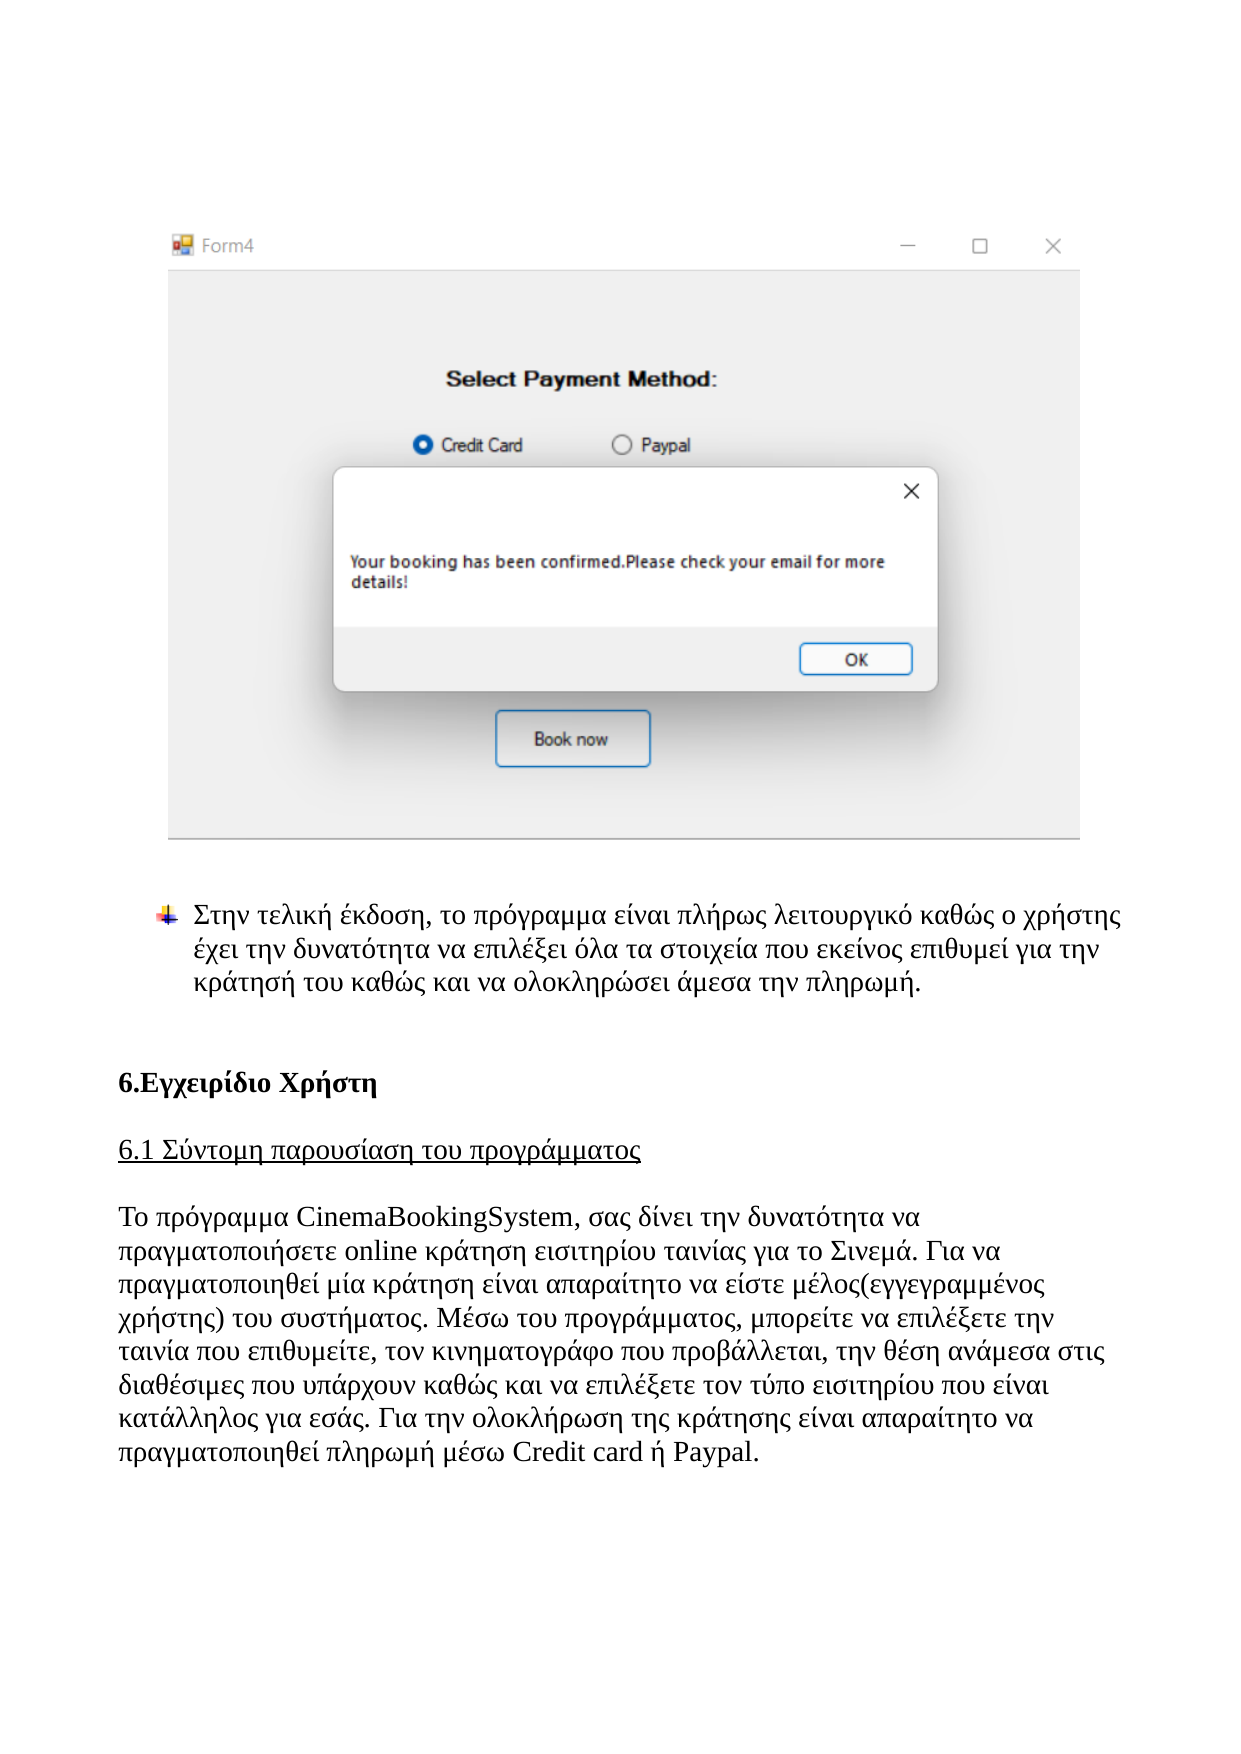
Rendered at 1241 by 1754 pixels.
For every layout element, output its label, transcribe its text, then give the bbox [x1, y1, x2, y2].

list Στην τελική έκδοση, το πρόγραμμα είναι πλήρως λειτουργικό καθώς ο χρήστης έχει την δυνατότητα να επιλέξει όλα τα στοιχεία που εκείνος επιθυμεί για την κράτησή του καθώς και να ολοκληρώσει άμεσα την πληρωμή. [156, 897, 1122, 998]
text 6.Εγχειρίδιο Χρήστη [118, 1065, 1122, 1098]
text 6.1 Σύντομη παρουσίαση του προγράμματος [118, 1132, 1122, 1166]
text Το πρόγραμμα CinemaBookingSystem, σας δίνει την δυνατότητα να πραγματοποιήσετε online κράτηση εισιτηρίου ταινίας για το Σινεμά. Για να πραγματοποιηθεί μία κράτηση είναι απαραίτητο να είστε μέλος(εγγεγραμμένος χρήστης) του συστήματος. Μέσω του προγράμματος, μπορείτε να επιλέξετε την ταινία που επιθυμείτε, τον κινηματογράφο που προβάλλεται, την θέση ανάμεσα στις διαθέσιμες που υπάρχουν καθώς και να επιλέξετε τον τύπο εισιτηρίου που είναι κατάλληλος για εσάς. Για την ολοκλήρωση της κράτησης είναι απαραίτητο να πραγματοποιηθεί πληρωμή μέσω Credit card ή Paypal. [118, 1199, 1122, 1467]
